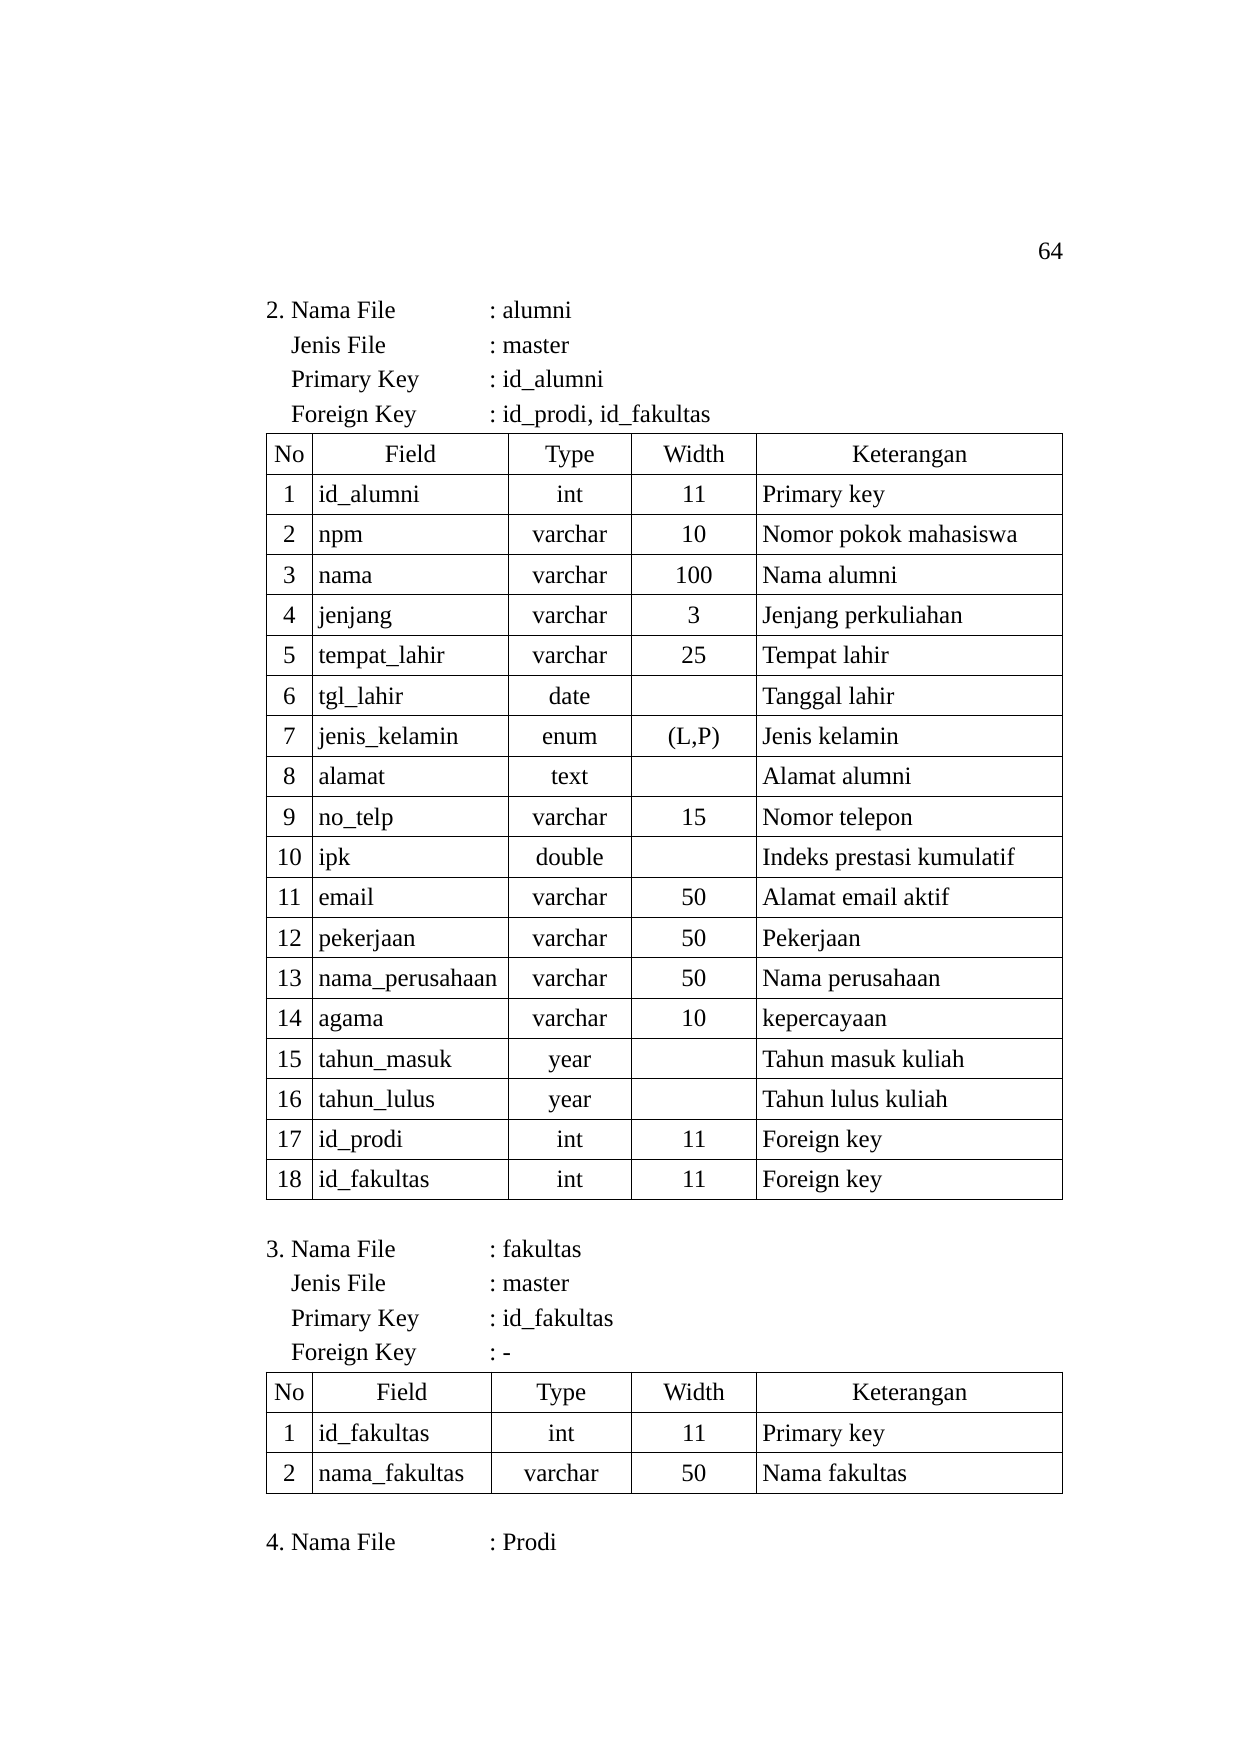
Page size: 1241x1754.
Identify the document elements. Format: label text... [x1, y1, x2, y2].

table_cell jenjang [313, 595, 508, 635]
table_cell 6 [267, 676, 312, 715]
table_header No [267, 434, 312, 473]
table_cell no_telp [313, 797, 508, 836]
table_cell Foreign key [757, 1160, 1062, 1199]
table_cell 7 [267, 716, 312, 756]
table_cell 50 [632, 878, 756, 917]
table_cell 13 [267, 958, 312, 997]
text Foreign Key : - [266, 1337, 1063, 1366]
table_cell 10 [267, 837, 312, 877]
table_cell [632, 1039, 756, 1078]
table_cell Nomor telepon [757, 797, 1062, 836]
table_cell ipk [313, 837, 508, 877]
table_cell 16 [267, 1079, 312, 1118]
table_cell Tanggal lahir [757, 676, 1062, 715]
table_header No [267, 1373, 312, 1412]
table_cell Foreign key [757, 1120, 1062, 1159]
table_cell 11 [632, 1160, 756, 1199]
table_cell [632, 1079, 756, 1118]
table_cell Pekerjaan [757, 918, 1062, 957]
text Jenis File : master [266, 330, 1063, 358]
table_cell Tahun lulus kuliah [757, 1079, 1062, 1118]
table_cell varchar [509, 999, 631, 1038]
table_cell id_fakultas [313, 1160, 508, 1199]
table_cell varchar [509, 958, 631, 997]
table_cell 18 [267, 1160, 312, 1199]
table_cell nama_fakultas [313, 1453, 491, 1492]
table_cell int [509, 1160, 631, 1199]
table_cell [632, 676, 756, 715]
table_cell kepercayaan [757, 999, 1062, 1038]
table_cell Alamat alumni [757, 757, 1062, 796]
text Jenis File : master [266, 1268, 1063, 1297]
table_cell pekerjaan [313, 918, 508, 957]
table_cell int [509, 1120, 631, 1159]
table_cell 50 [632, 1453, 756, 1492]
table_cell varchar [509, 918, 631, 957]
table_cell int [509, 475, 631, 514]
table_cell year [509, 1039, 631, 1078]
table_cell date [509, 676, 631, 715]
table_header Width [632, 434, 756, 473]
table_cell 1 [267, 1413, 312, 1452]
table_cell nama_perusahaan [313, 958, 508, 997]
text Primary Key : id_fakultas [266, 1303, 1063, 1331]
table_cell int [492, 1413, 631, 1452]
table_cell Primary key [757, 1413, 1062, 1452]
table_cell Tahun masuk kuliah [757, 1039, 1062, 1078]
table_cell Nomor pokok mahasiswa [757, 515, 1062, 554]
table_cell id_prodi [313, 1120, 508, 1159]
table_cell 3 [267, 555, 312, 594]
table_cell 15 [267, 1039, 312, 1078]
table_cell 12 [267, 918, 312, 957]
table_cell tgl_lahir [313, 676, 508, 715]
table_cell email [313, 878, 508, 917]
table_cell varchar [509, 515, 631, 554]
table_header Keterangan [757, 434, 1062, 473]
table_cell 9 [267, 797, 312, 836]
table_cell 50 [632, 958, 756, 997]
table_cell enum [509, 716, 631, 756]
table_cell [632, 757, 756, 796]
table_cell text [509, 757, 631, 796]
table_cell 5 [267, 636, 312, 675]
table_cell Nama fakultas [757, 1453, 1062, 1492]
text 2. Nama File : alumni [266, 295, 1063, 324]
table_cell nama [313, 555, 508, 594]
table_cell 10 [632, 515, 756, 554]
table_cell 11 [632, 475, 756, 514]
table_header Type [509, 434, 631, 473]
table_header Type [492, 1373, 631, 1412]
table_cell varchar [509, 797, 631, 836]
table_cell Nama alumni [757, 555, 1062, 594]
text Primary Key : id_alumni [266, 364, 1063, 393]
table_cell Nama perusahaan [757, 958, 1062, 997]
table_cell 4 [267, 595, 312, 635]
table_cell 10 [632, 999, 756, 1038]
table_cell 2 [267, 515, 312, 554]
table_cell 14 [267, 999, 312, 1038]
table_cell Indeks prestasi kumulatif [757, 837, 1062, 877]
table_header Field [313, 1373, 491, 1412]
table_cell id_alumni [313, 475, 508, 514]
table_cell alamat [313, 757, 508, 796]
text 4. Nama File : Prodi [266, 1527, 1063, 1556]
table_cell varchar [509, 595, 631, 635]
table_cell agama [313, 999, 508, 1038]
table_cell varchar [509, 636, 631, 675]
table_cell year [509, 1079, 631, 1118]
table_cell varchar [509, 555, 631, 594]
table_header Keterangan [757, 1373, 1062, 1412]
table_cell 50 [632, 918, 756, 957]
table_cell Jenjang perkuliahan [757, 595, 1062, 635]
text Foreign Key : id_prodi, id_fakultas [266, 399, 1063, 427]
table_cell 100 [632, 555, 756, 594]
table_cell [632, 837, 756, 877]
table_cell (L,P) [632, 716, 756, 756]
table_cell 3 [632, 595, 756, 635]
table_cell 11 [267, 878, 312, 917]
table_cell Alamat email aktif [757, 878, 1062, 917]
table_cell Jenis kelamin [757, 716, 1062, 756]
table_cell varchar [492, 1453, 631, 1492]
table_cell id_fakultas [313, 1413, 491, 1452]
table_cell tempat_lahir [313, 636, 508, 675]
table_cell 11 [632, 1413, 756, 1452]
table_cell 25 [632, 636, 756, 675]
text 3. Nama File : fakultas [266, 1234, 1063, 1262]
table_cell tahun_lulus [313, 1079, 508, 1118]
table_cell 8 [267, 757, 312, 796]
table_cell npm [313, 515, 508, 554]
table_cell 15 [632, 797, 756, 836]
table_cell Tempat lahir [757, 636, 1062, 675]
table_cell 2 [267, 1453, 312, 1492]
table_cell jenis_kelamin [313, 716, 508, 756]
table_cell 17 [267, 1120, 312, 1159]
table_cell varchar [509, 878, 631, 917]
table_cell double [509, 837, 631, 877]
table_cell tahun_masuk [313, 1039, 508, 1078]
table_header Field [313, 434, 508, 473]
table_cell 1 [267, 475, 312, 514]
table_cell Primary key [757, 475, 1062, 514]
table_cell 11 [632, 1120, 756, 1159]
table_header Width [632, 1373, 756, 1412]
